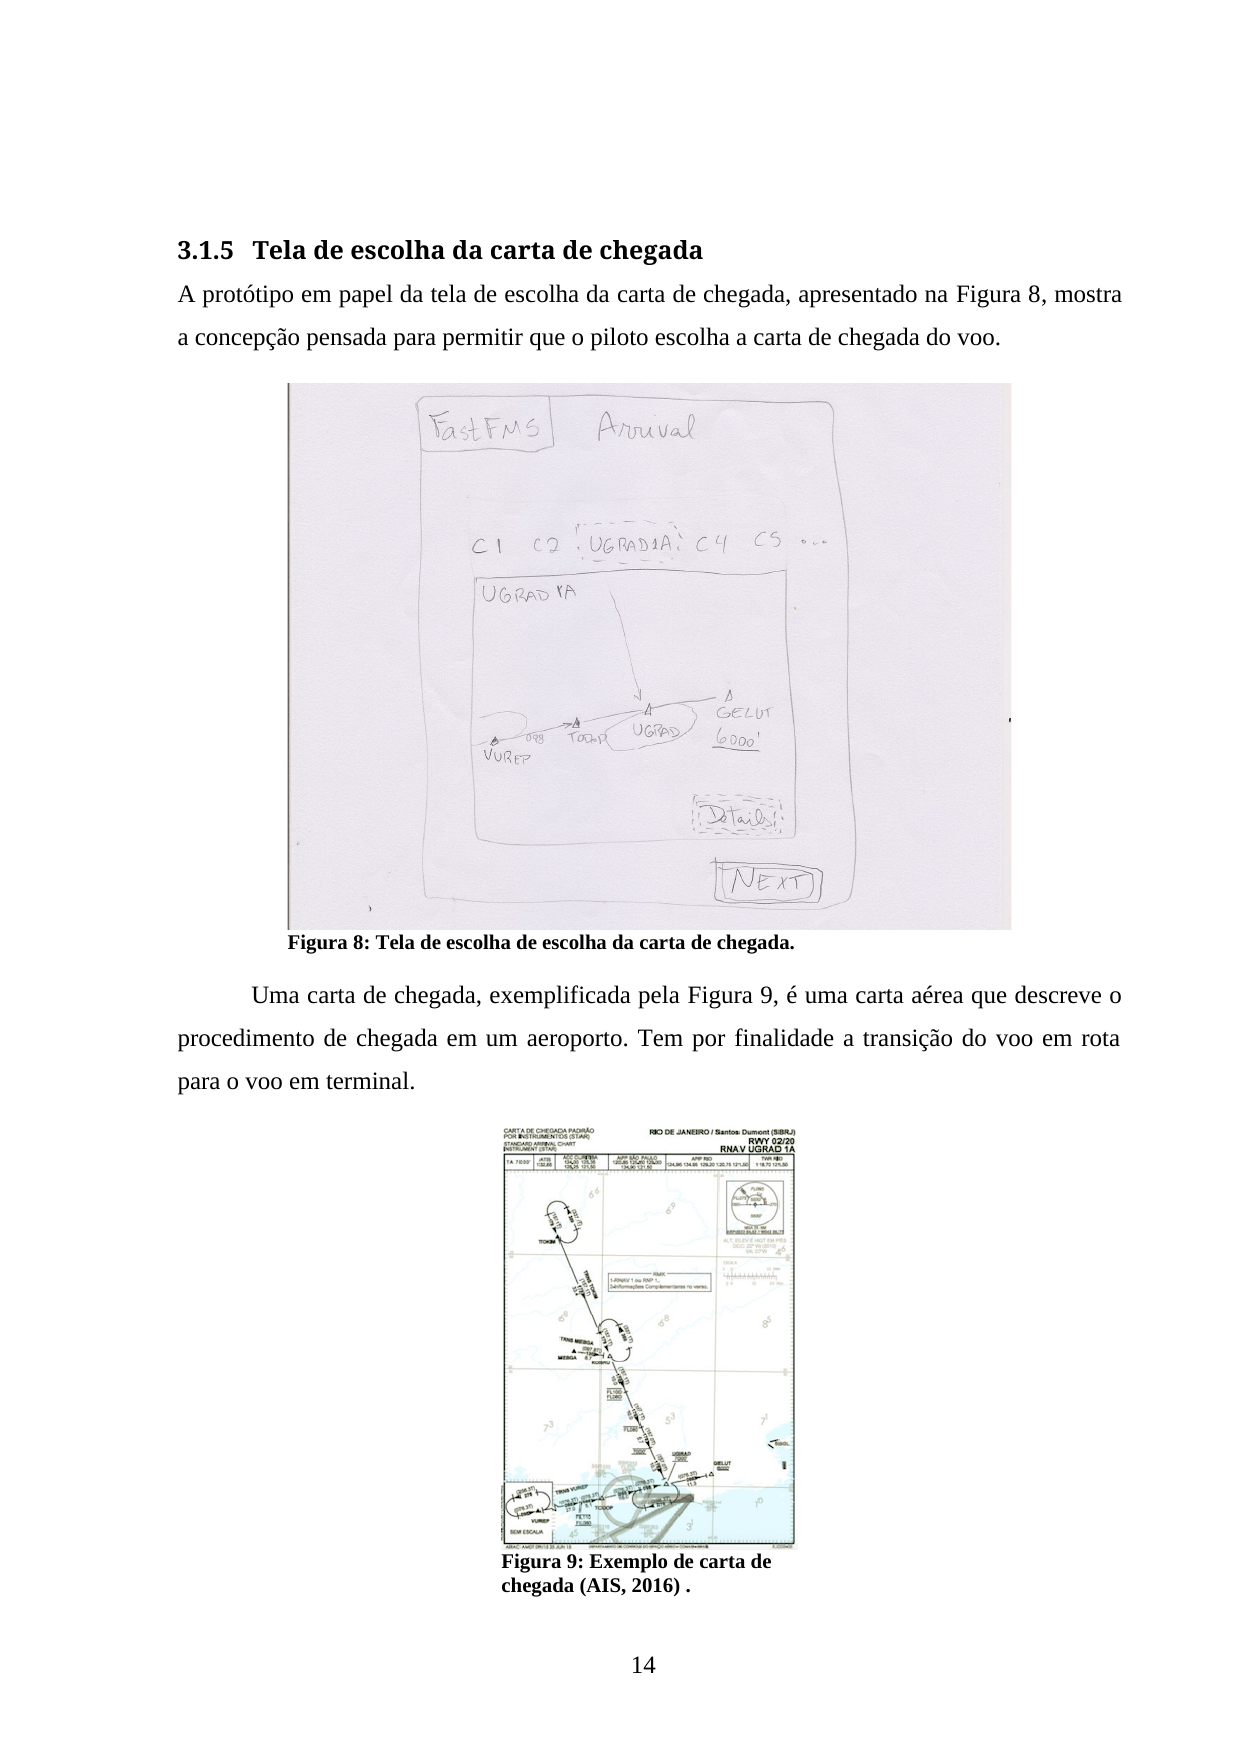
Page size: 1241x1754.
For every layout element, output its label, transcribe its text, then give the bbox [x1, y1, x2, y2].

text Figura 9: Exemplo de carta de chegada (AIS, 2016) . [501, 1550, 798, 1597]
text A protótipo em papel da tela de escolha da carta de chegada, apresentado na Figura 8, mostra a concepção pensada para permitir que o piloto escolha a carta de chegada do voo. [177, 279, 1122, 351]
text Figura 8: Tela de escolha de escolha da carta de chegada. [287, 930, 1012, 954]
subtitle Tela de escolha da carta de chegada [177, 233, 1122, 267]
picture [501, 1127, 798, 1550]
picture [287, 383, 1012, 930]
text Uma carta de chegada, exemplificada pela Figura 9, é uma carta aérea que descreve o procedimento de chegada em um aeroporto. Tem por finalidade a transição do voo em rota para o voo em terminal. [177, 980, 1122, 1095]
